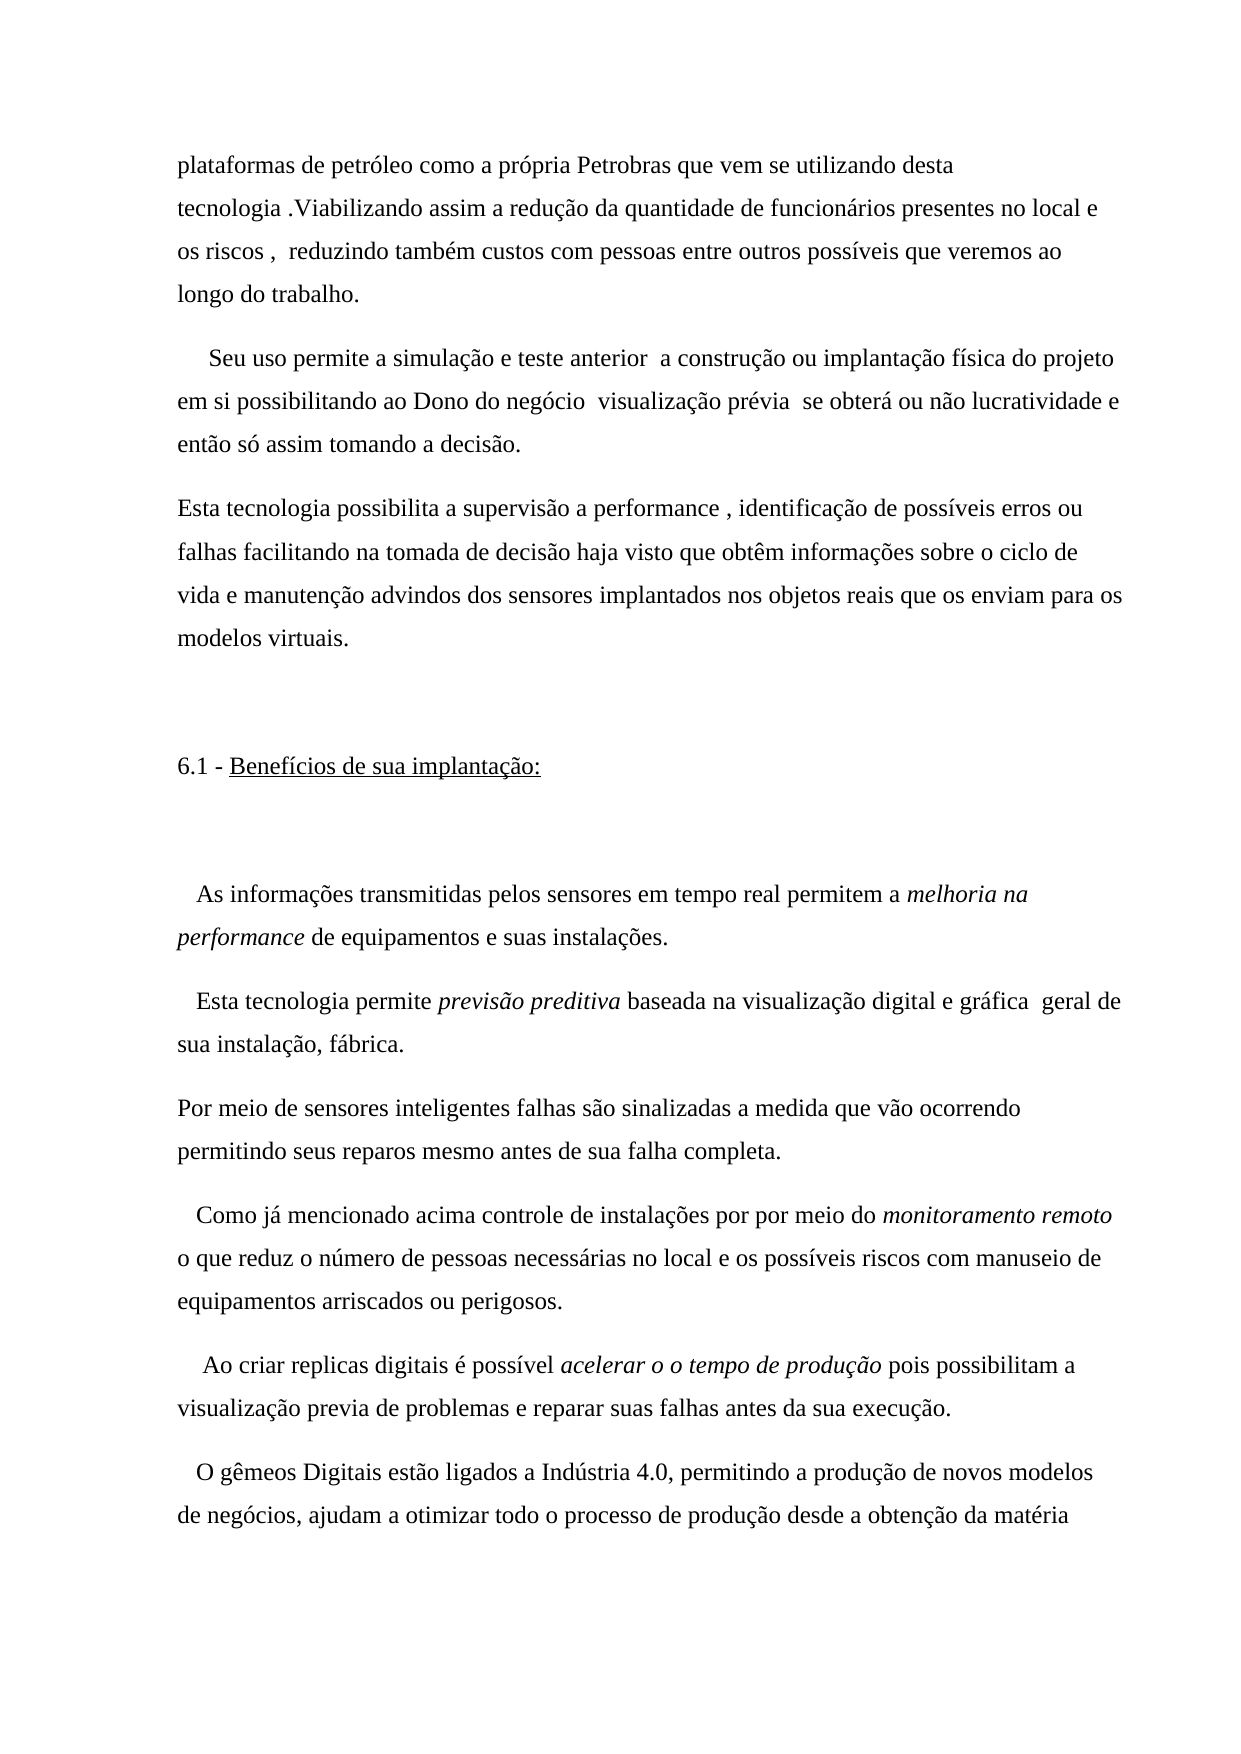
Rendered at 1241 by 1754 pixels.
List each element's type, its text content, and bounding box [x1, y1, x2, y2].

text Ao criar replicas digitais é possível acelerar o o tempo de produção pois possibilitam a visualização previa de problemas e reparar suas falhas antes da sua execução. [177, 1350, 1123, 1422]
text 6.1 - Benefícios de sua implantação: [177, 751, 1123, 779]
text As informações transmitidas pelos sensores em tempo real permitem a melhoria na performance de equipamentos e suas instalações. [177, 879, 1123, 951]
text Por meio de sensores inteligentes falhas são sinalizadas a medida que vão ocorrendo permitindo seus reparos mesmo antes de sua falha completa. [177, 1093, 1123, 1165]
text Como já mencionado acima controle de instalações por por meio do monitoramento remoto o que reduz o número de pessoas necessárias no local e os possíveis riscos com manuseio de equipamentos arriscados ou perigosos. [177, 1200, 1123, 1315]
text Esta tecnologia possibilita a supervisão a performance , identificação de possíveis erros ou falhas facilitando na tomada de decisão haja visto que obtêm informações sobre o ciclo de vida e manutenção advindos dos sensores implantados nos objetos reais que os enviam para os modelos virtuais. [177, 493, 1123, 652]
text plataformas de petróleo como a própria Petrobras que vem se utilizando desta tecnologia .Viabilizando assim a redução da quantidade de funcionários presentes no local e os riscos , reduzindo também custos com pessoas entre outros possíveis que veremos ao longo do trabalho. [177, 150, 1123, 308]
text Seu uso permite a simulação e teste anterior a construção ou implantação física do projeto em si possibilitando ao Dono do negócio visualização prévia se obterá ou não lucratividade e então só assim tomando a decisão. [177, 343, 1123, 458]
text O gêmeos Digitais estão ligados a Indústria 4.0, permitindo a produção de novos modelos de negócios, ajudam a otimizar todo o processo de produção desde a obtenção da matéria [177, 1457, 1123, 1529]
text Esta tecnologia permite previsão preditiva baseada na visualização digital e gráfica geral de sua instalação, fábrica. [177, 986, 1123, 1058]
